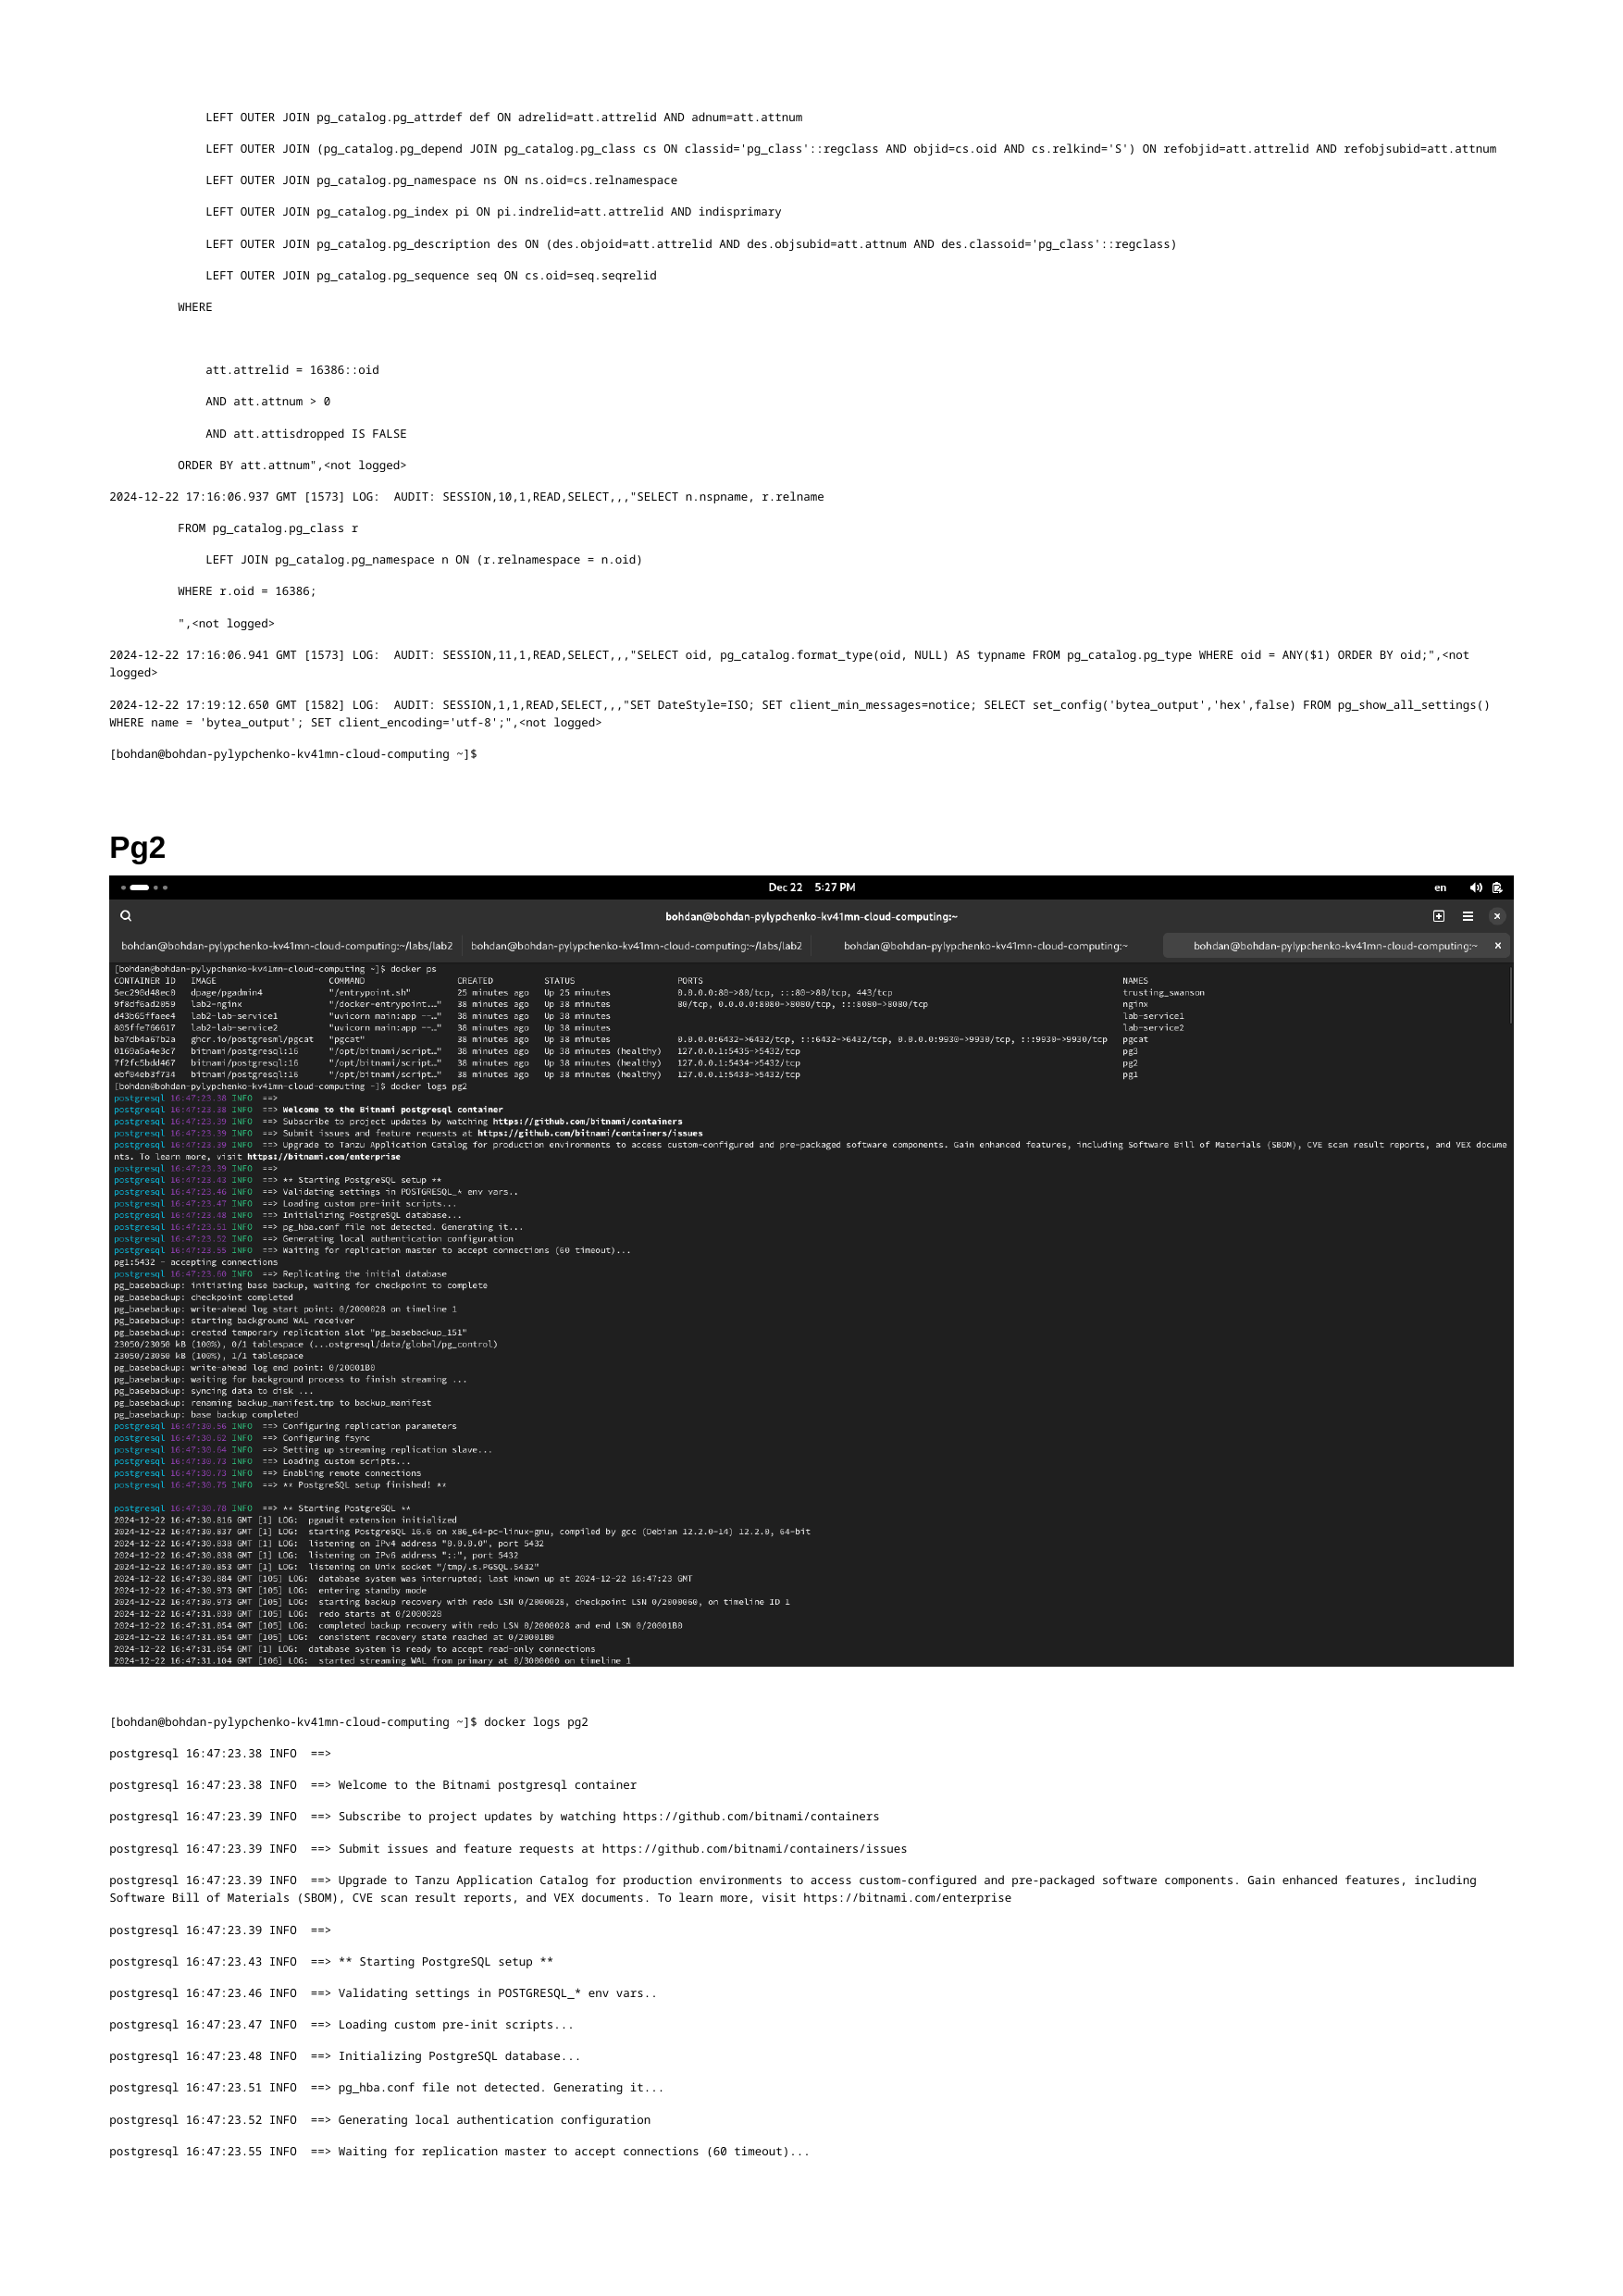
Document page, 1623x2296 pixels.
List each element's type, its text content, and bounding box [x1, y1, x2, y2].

text LEFT OUTER JOIN pg_catalog.pg_namespace ns ON ns.oid=cs.relnamespace [109, 172, 1514, 188]
text 2024-12-22 17:19:12.650 GMT [1582] LOG: AUDIT: SESSION,1,1,READ,SELECT,,,"SET DateStyle=ISO; SET client_min_messages=notice; SELECT set_config('bytea_output','hex',false) FROM pg_show_all_settings() WHERE name = 'bytea_output'; SET client_encoding='utf-8';",<not logged> [109, 697, 1514, 730]
text postgresql 16:47:23.39 INFO ==> Subscribe to project updates by watching https://github.com/bitnami/containers [109, 1808, 1514, 1825]
subtitle Pg2 [109, 829, 1514, 864]
text 2024-12-22 17:16:06.937 GMT [1573] LOG: AUDIT: SESSION,10,1,READ,SELECT,,,"SELECT n.nspname, r.relname [109, 489, 1514, 504]
text LEFT OUTER JOIN pg_catalog.pg_index pi ON pi.indrelid=att.attrelid AND indisprimary [109, 205, 1514, 220]
text postgresql 16:47:23.52 INFO ==> Generating local authentication configuration [109, 2112, 1514, 2128]
text ORDER BY att.attnum",<not logged> [109, 457, 1514, 473]
text LEFT OUTER JOIN pg_catalog.pg_description des ON (des.objoid=att.attrelid AND des.objsubid=att.attnum AND des.classoid='pg_class'::regclass) [109, 236, 1514, 252]
text postgresql 16:47:23.39 INFO ==> Submit issues and feature requests at https://github.com/bitnami/containers/issues [109, 1841, 1514, 1856]
text LEFT OUTER JOIN pg_catalog.pg_attrdef def ON adrelid=att.attrelid AND adnum=att.attnum [109, 109, 1514, 125]
text LEFT OUTER JOIN (pg_catalog.pg_depend JOIN pg_catalog.pg_class cs ON classid='pg_class'::regclass AND objid=cs.oid AND cs.relkind='S') ON refobjid=att.attrelid AND refobjsubid=att.attnum [109, 141, 1514, 156]
text WHERE [109, 299, 1514, 315]
text postgresql 16:47:23.46 INFO ==> Validating settings in POSTGRESQL_* env vars.. [109, 1985, 1514, 2001]
text 2024-12-22 17:16:06.941 GMT [1573] LOG: AUDIT: SESSION,11,1,READ,SELECT,,,"SELECT oid, pg_catalog.format_type(oid, NULL) AS typname FROM pg_catalog.pg_type WHERE oid = ANY($1) ORDER BY oid;",<not logged> [109, 647, 1514, 681]
text postgresql 16:47:23.55 INFO ==> Waiting for replication master to accept connections (60 timeout)... [109, 2143, 1514, 2159]
text postgresql 16:47:23.38 INFO ==> [109, 1745, 1514, 1761]
text LEFT OUTER JOIN pg_catalog.pg_sequence seq ON cs.oid=seq.seqrelid [109, 267, 1514, 283]
text att.attrelid = 16386::oid [109, 362, 1514, 378]
text WHERE r.oid = 16386; [109, 584, 1514, 600]
text LEFT JOIN pg_catalog.pg_namespace n ON (r.relnamespace = n.oid) [109, 552, 1514, 567]
text postgresql 16:47:23.38 INFO ==> Welcome to the Bitnami postgresql container [109, 1777, 1514, 1793]
text postgresql 16:47:23.39 INFO ==> Upgrade to Tanzu Application Catalog for production environments to access custom-configured and pre-packaged software components. Gain enhanced features, including Software Bill of Materials (SBOM), CVE scan result reports, and VEX documents. To learn more, visit https://bitnami.com/enterprise [109, 1872, 1514, 1905]
text postgresql 16:47:23.51 INFO ==> pg_hba.conf file not detected. Generating it... [109, 2079, 1514, 2095]
picture [109, 875, 1514, 1667]
text AND att.attnum > 0 [109, 394, 1514, 410]
text FROM pg_catalog.pg_class r [109, 520, 1514, 536]
text postgresql 16:47:23.48 INFO ==> Initializing PostgreSQL database... [109, 2048, 1514, 2064]
text postgresql 16:47:23.39 INFO ==> [109, 1922, 1514, 1938]
text [bohdan@bohdan-pylypchenko-kv41mn-cloud-computing ~]$ docker logs pg2 [109, 1714, 1514, 1730]
text [bohdan@bohdan-pylypchenko-kv41mn-cloud-computing ~]$ [109, 746, 1514, 762]
text postgresql 16:47:23.47 INFO ==> Loading custom pre-init scripts... [109, 2017, 1514, 2032]
text ",<not logged> [109, 615, 1514, 631]
text AND att.attisdropped IS FALSE [109, 426, 1514, 441]
text postgresql 16:47:23.43 INFO ==> ** Starting PostgreSQL setup ** [109, 1954, 1514, 1969]
